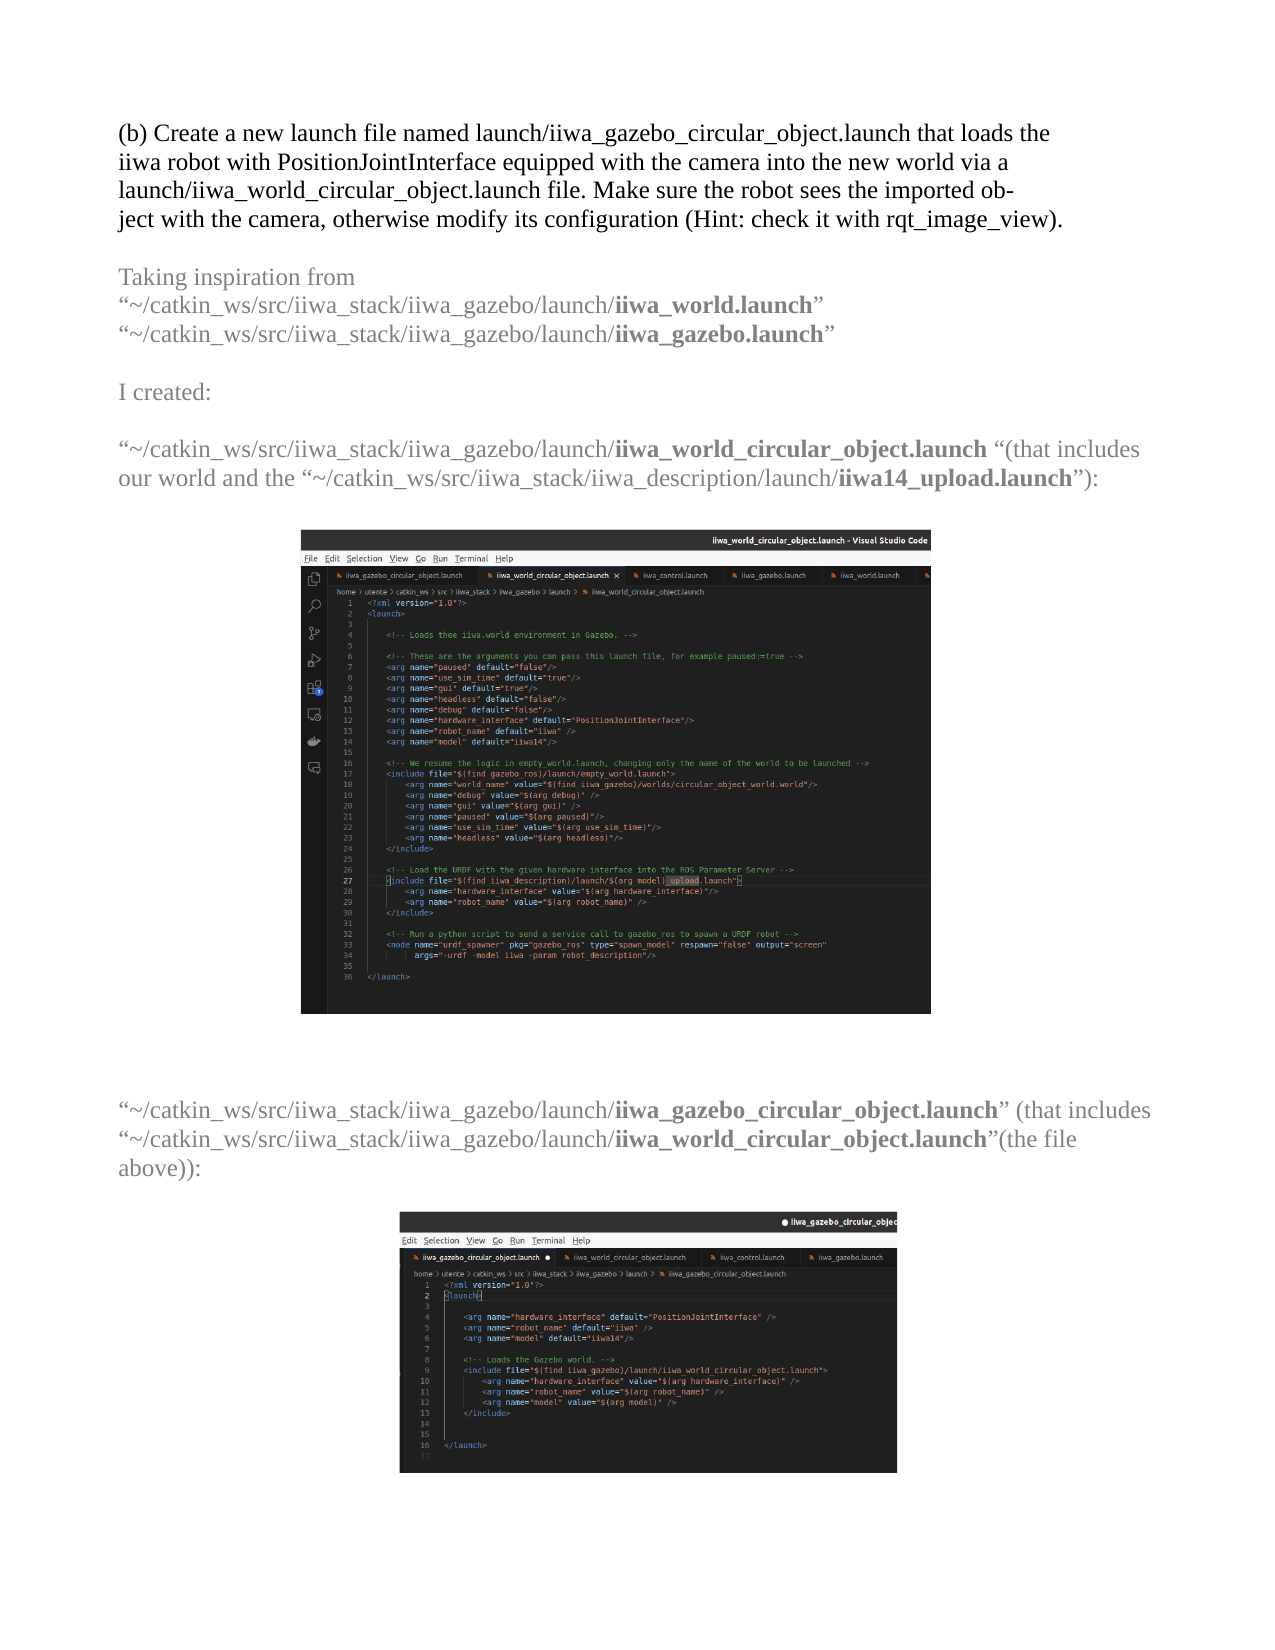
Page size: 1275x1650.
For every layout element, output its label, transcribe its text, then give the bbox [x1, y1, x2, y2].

text ject with the camera, otherwise modify its configuration (Hint: check it with rqt_image_view). [118, 204, 1157, 233]
text iiwa robot with PositionJointInterface equipped with the camera into the new world via a [118, 147, 1157, 176]
text “~/catkin_ws/src/iiwa_stack/iiwa_gazebo/launch/iiwa_world.launch” [118, 291, 1157, 319]
text Taking inspiration from [118, 262, 1157, 291]
text “~/catkin_ws/src/iiwa_stack/iiwa_gazebo/launch/iiwa_world_circular_object.launch “(that includes our world and the “~/catkin_ws/src/iiwa_stack/iiwa_description/launch/iiwa14_upload.launch”): [118, 434, 1157, 492]
text “~/catkin_ws/src/iiwa_stack/iiwa_gazebo/launch/iiwa_gazebo_circular_object.launch” (that includes “~/catkin_ws/src/iiwa_stack/iiwa_gazebo/launch/iiwa_world_circular_object.launch”(the file above)): [118, 1096, 1157, 1182]
text (b) Create a new launch file named launch/iiwa_gazebo_circular_object.launch that loads the [118, 118, 1157, 147]
text I created: [118, 377, 1157, 406]
text launch/iiwa_world_circular_object.launch file. Make sure the robot sees the imported ob- [118, 176, 1157, 204]
text “~/catkin_ws/src/iiwa_stack/iiwa_gazebo/launch/iiwa_gazebo.launch” [118, 319, 1157, 348]
